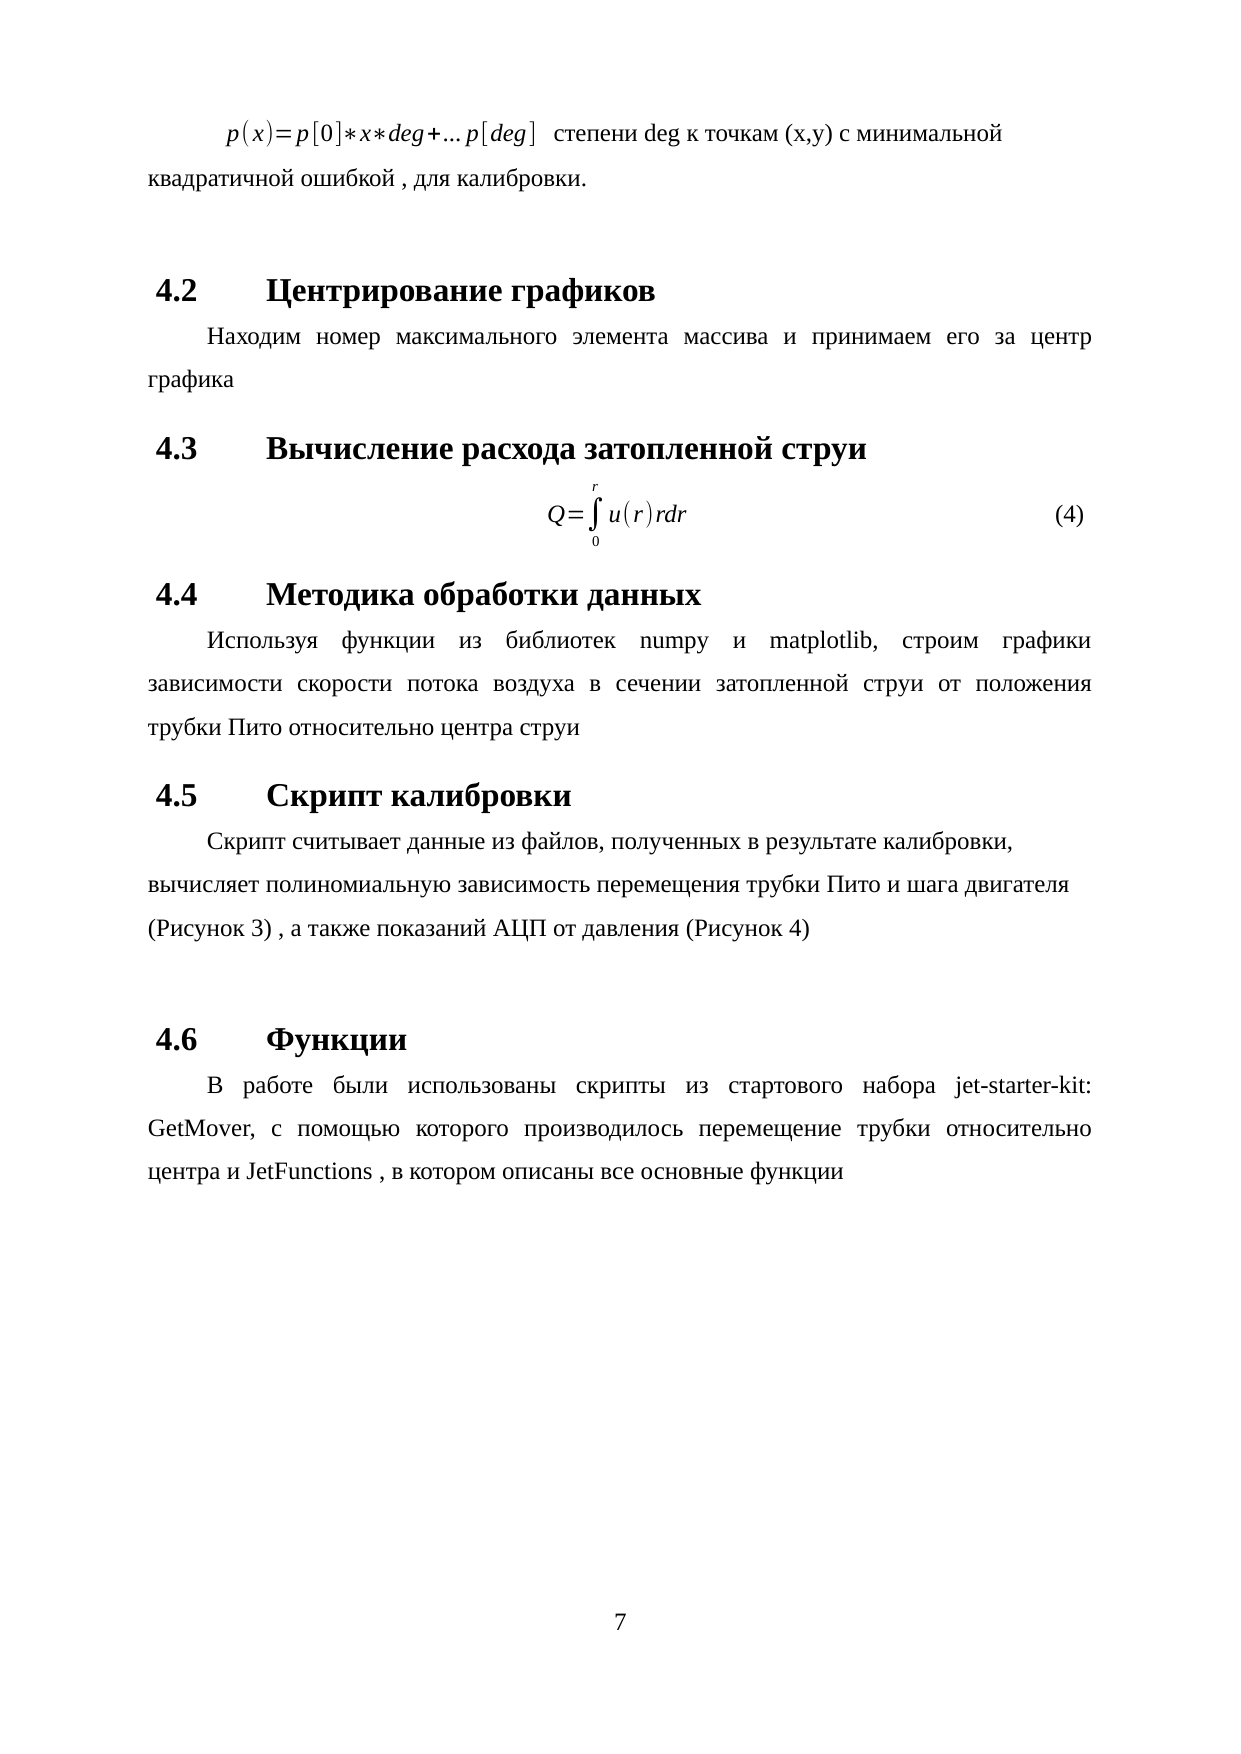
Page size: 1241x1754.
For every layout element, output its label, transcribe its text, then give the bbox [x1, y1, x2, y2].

text Используя функции из библиотек numpy и matplotlib, строим графики зависимости скорости потока воздуха в сечении затопленной струи от положения трубки Пито относительно центра струи [148, 625, 1093, 740]
subtitle Вычисление расхода затопленной струи [156, 428, 1122, 466]
text (4) [130, 479, 1093, 549]
subtitle Методика обработки данных [156, 574, 1122, 613]
subtitle Центрирование графиков [156, 270, 1122, 308]
text степени deg к точкам (x,y) с минимальной квадратичной ошибкой , для калибровки. [148, 118, 1093, 192]
subtitle Скрипт калибровки [156, 776, 1122, 814]
text В работе были использованы скрипты из стартового набора jet-starter-kit: GetMover, с помощью которого производилось перемещение трубки относительно центра и JetFunctions , в котором описаны все основные функции [148, 1070, 1093, 1185]
text Находим номер максимального элемента массива и принимаем его за центр графика [148, 321, 1093, 393]
subtitle Функции [156, 1019, 1122, 1058]
text Скрипт считывает данные из файлов, полученных в результате калибровки, вычисляет полиномиальную зависимость перемещения трубки Пито и шага двигателя (Рисунок 3) , а также показаний АЦП от давления (Рисунок 4) [148, 826, 1093, 941]
